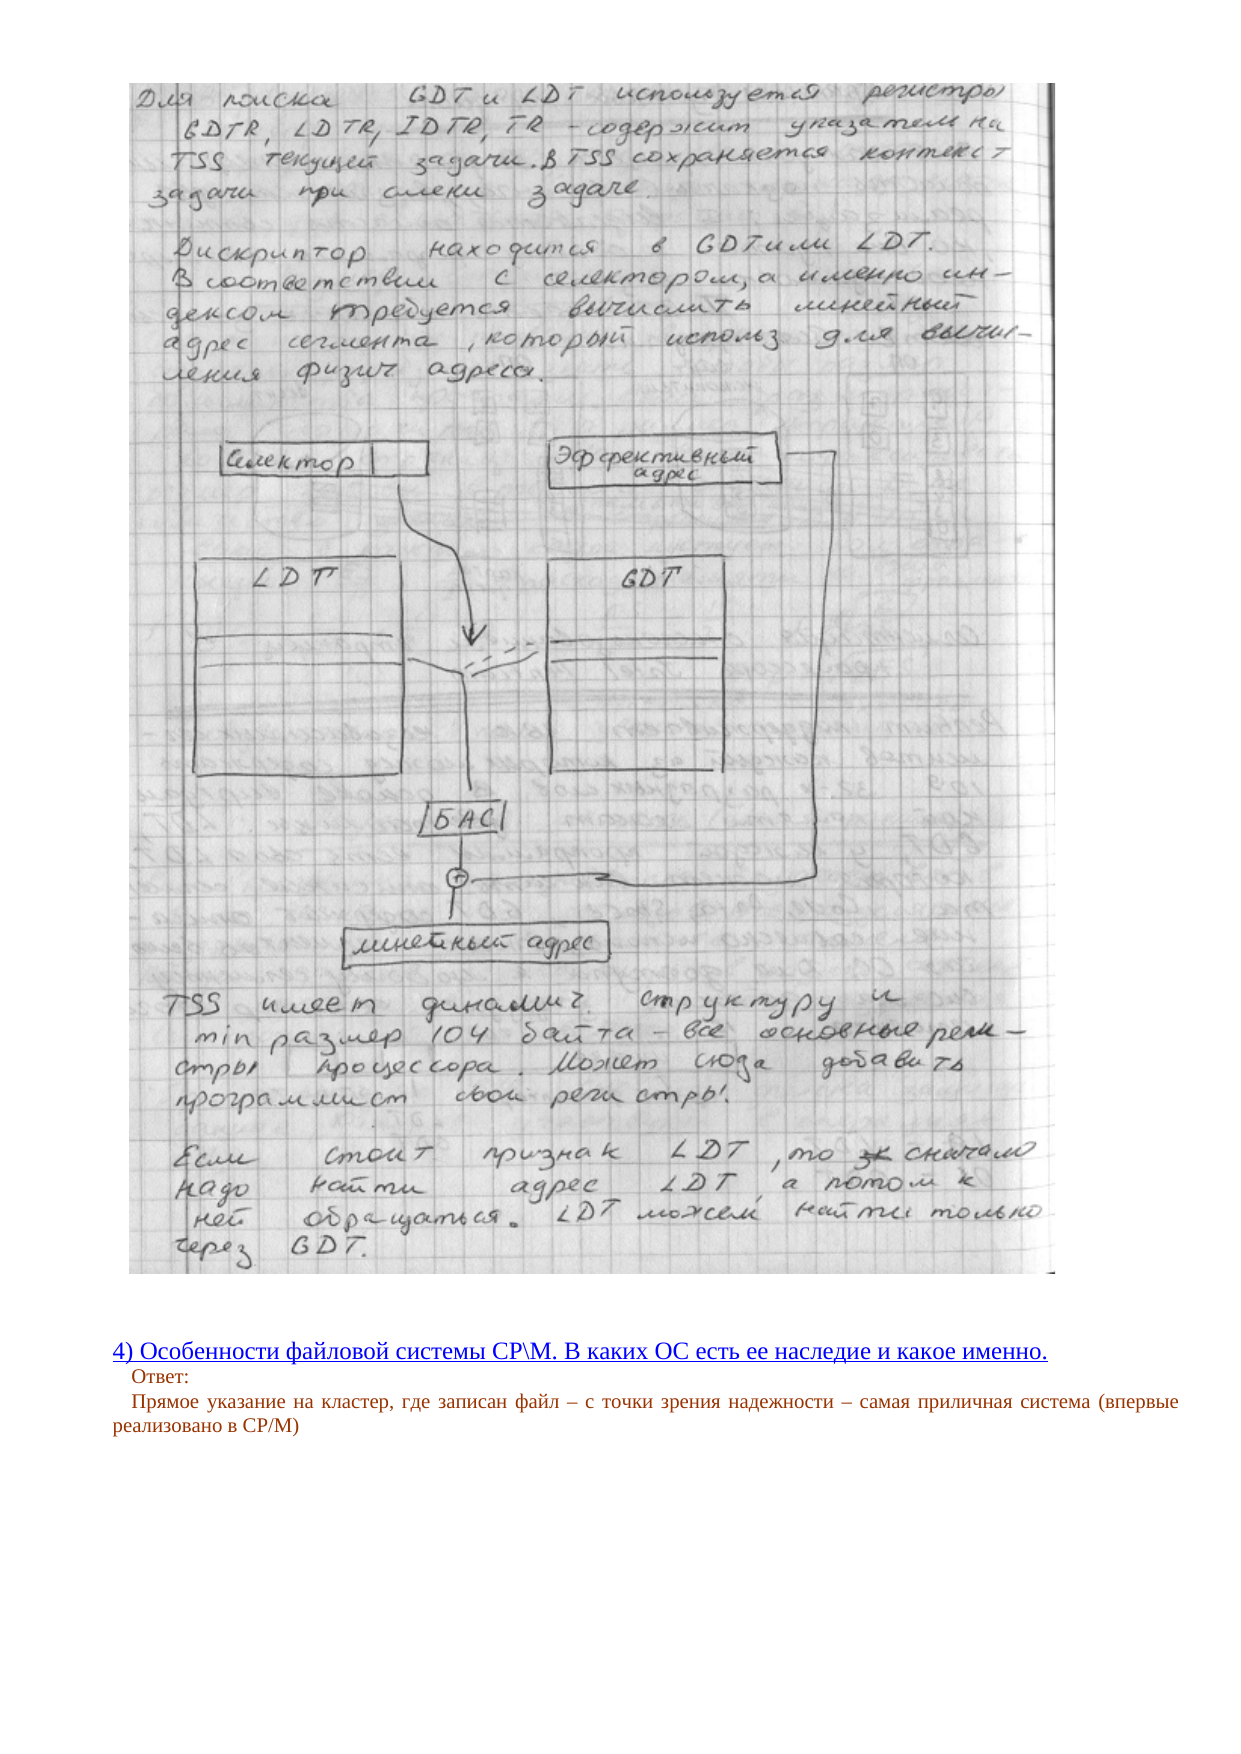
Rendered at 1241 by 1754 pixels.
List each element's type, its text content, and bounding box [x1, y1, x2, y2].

text 4) Особенности файловой системы CP\M. В каких ОС есть ее наследие и какое именно. [112, 1336, 1181, 1364]
text Прямое указание на кластер, где записан файл – с точки зрения надежности – самая приличная система (впервые реализовано в СР/М) [112, 1388, 1181, 1437]
text Ответ: [112, 1364, 1181, 1388]
